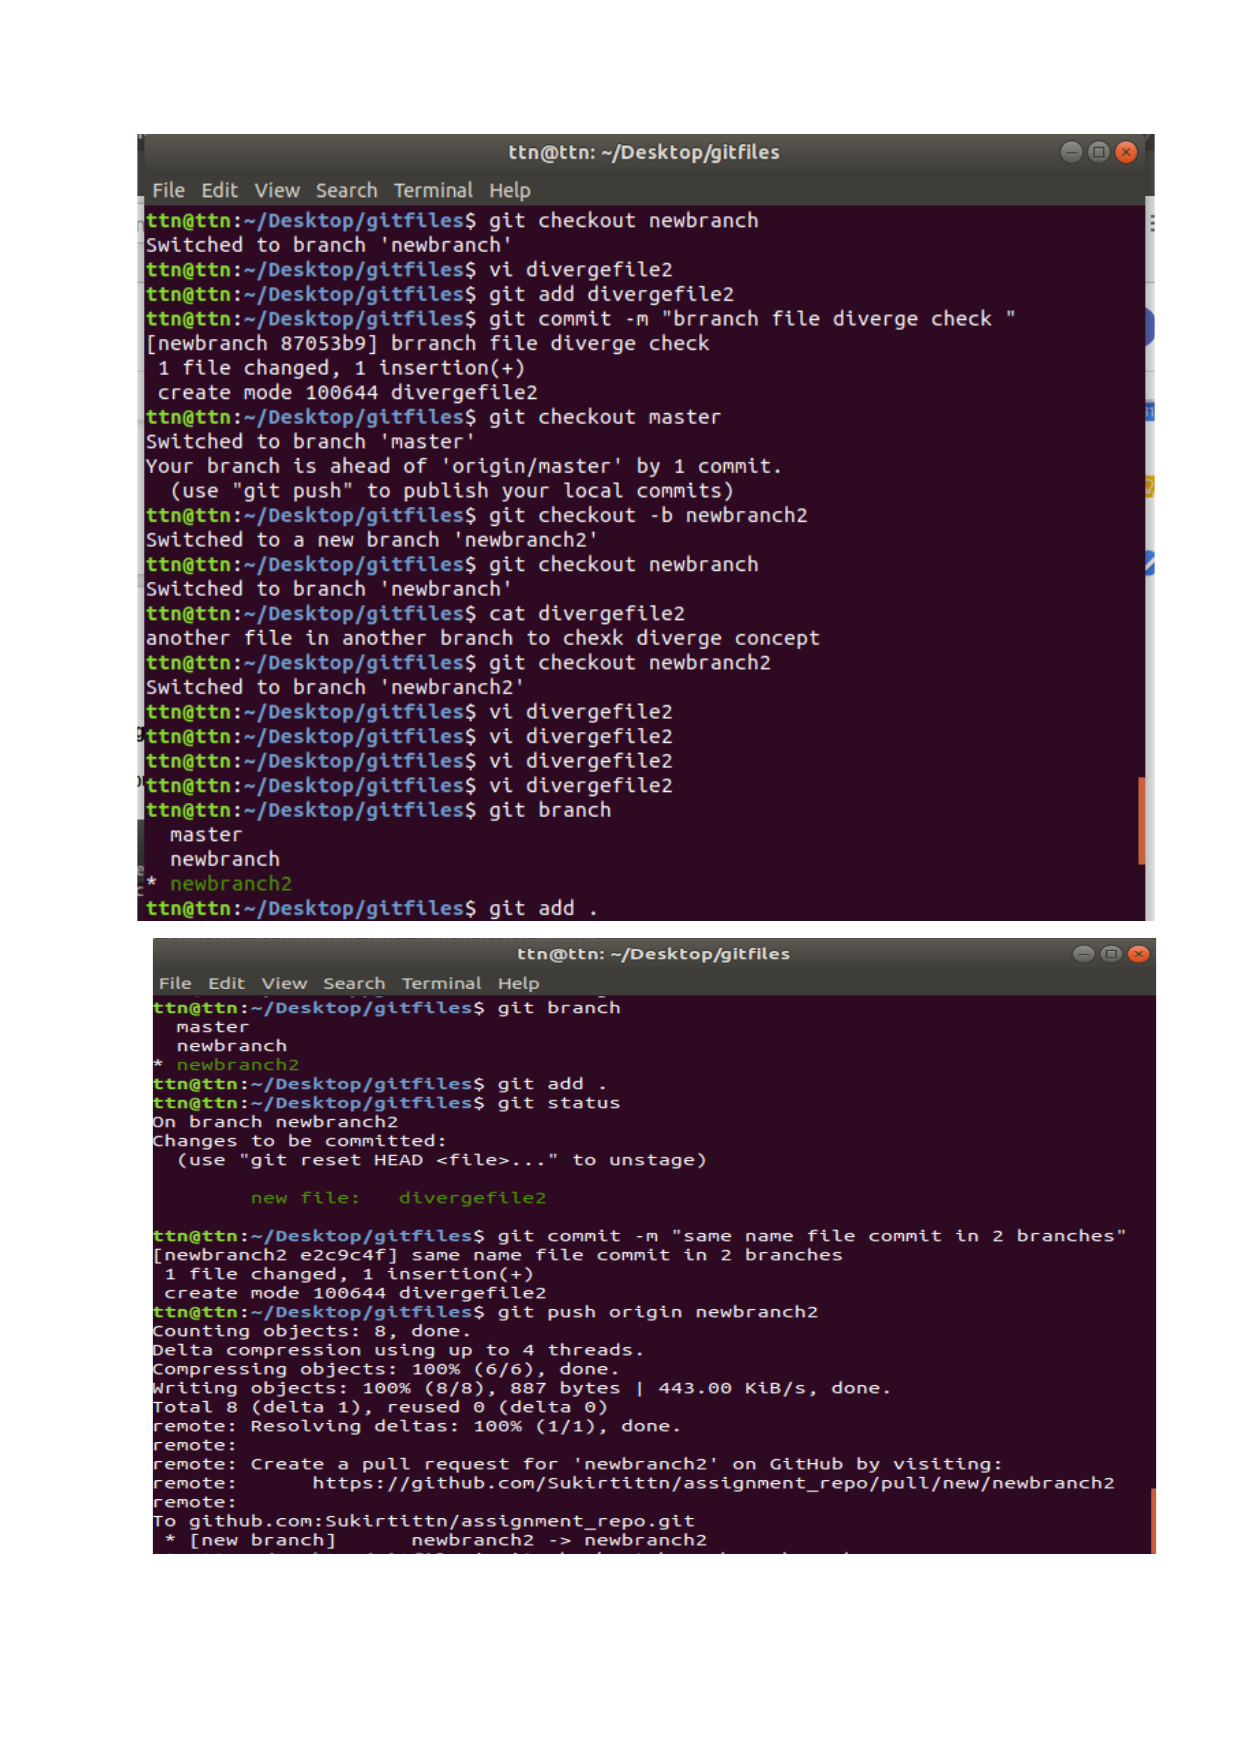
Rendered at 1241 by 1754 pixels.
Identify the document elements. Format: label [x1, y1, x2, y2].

picture [907, 938, 1157, 1554]
picture [948, 134, 1155, 921]
